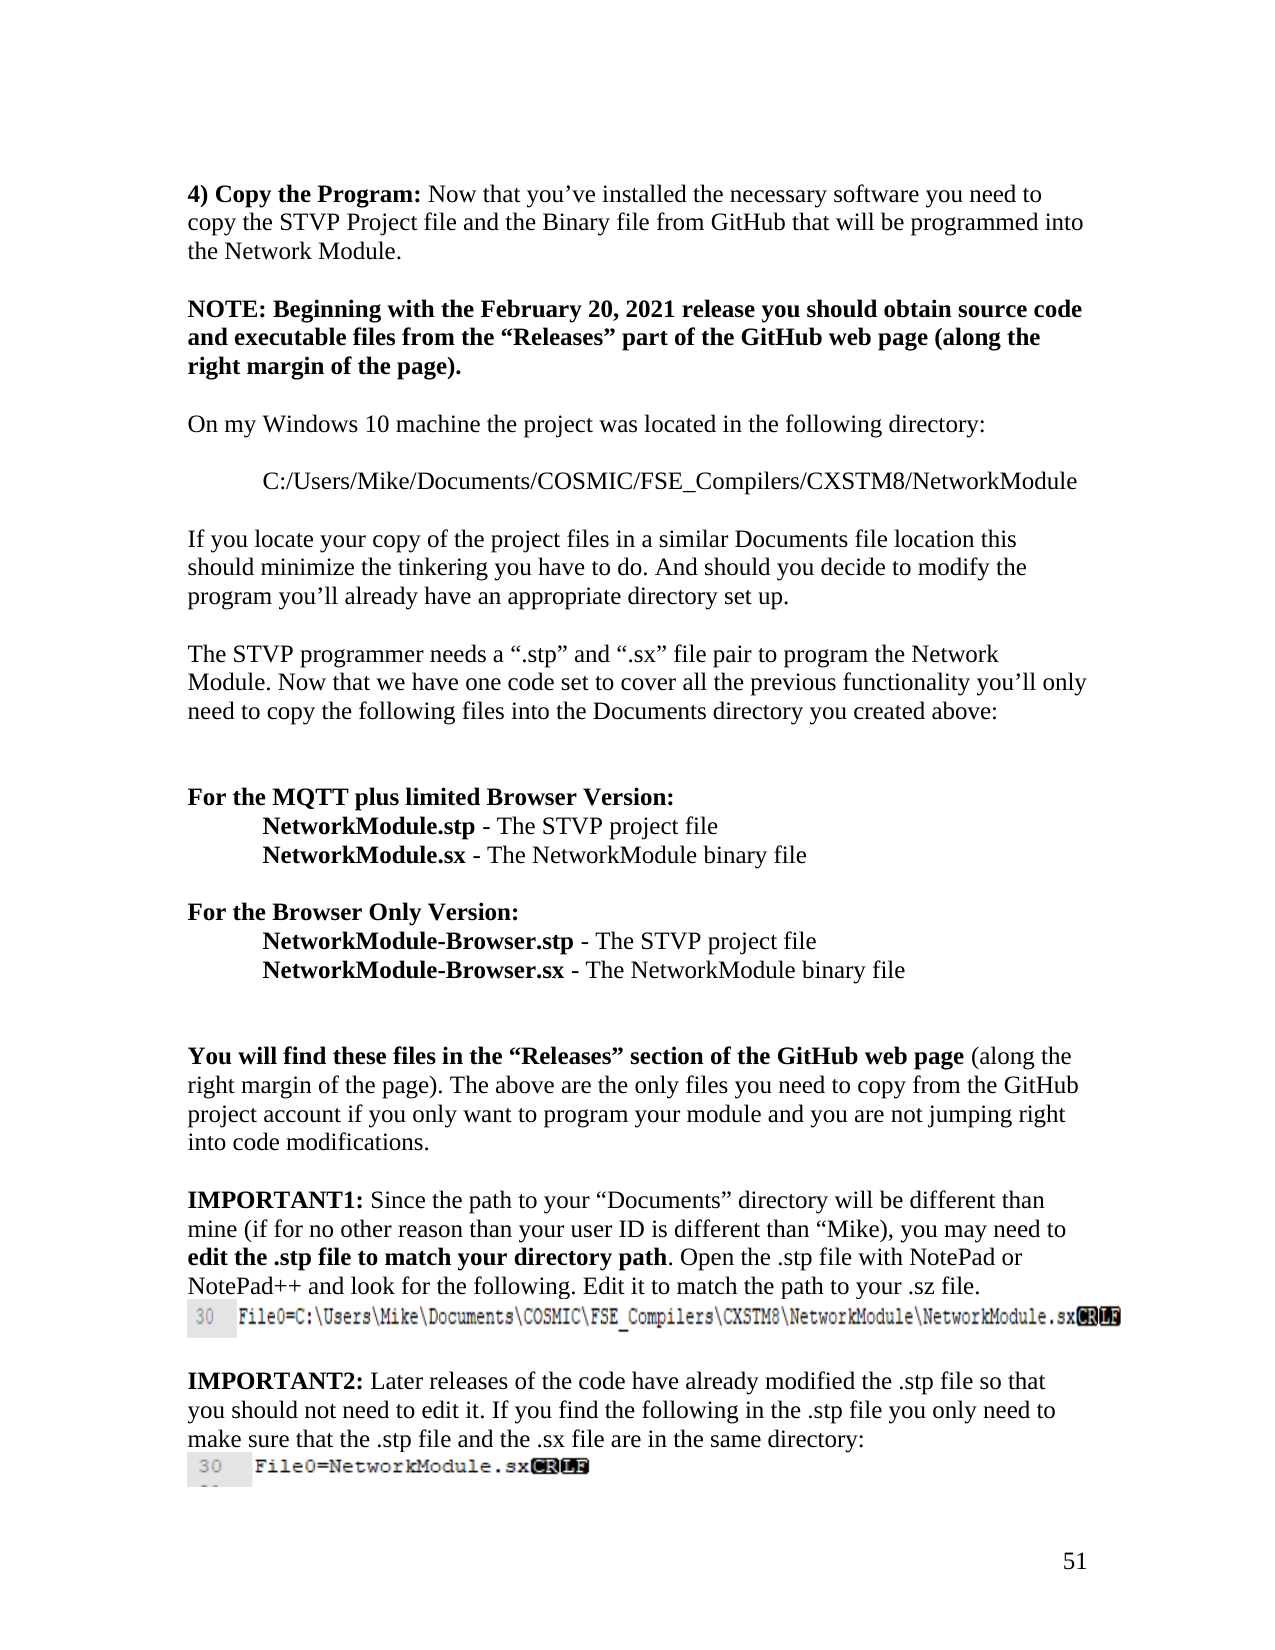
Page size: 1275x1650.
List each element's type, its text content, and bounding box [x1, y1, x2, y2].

text NetworkModule-Browser.stp - The STVP project file [187, 926, 1087, 955]
picture [187, 1452, 608, 1487]
text C:/Users/Mike/Documents/COSMIC/FSE_Compilers/CXSTM8/NetworkModule [262, 466, 1087, 495]
text 4) Copy the Program: Now that you’ve installed the necessary software you need to copy the STVP Project file and the Binary file from GitHub that will be programmed into the Network Module. [187, 179, 1087, 265]
text For the MQTT plus limited Browser Version: [187, 782, 1087, 811]
text IMPORTANT1: Since the path to your “Documents” directory will be different than mine (if for no other reason than your user ID is different than “Mike), you may need to edit the .stp file to match your directory path. Open the .stp file with NotePad or NotePad++ and look for the following. Edit it to match the path to your .sz file. [187, 1185, 1087, 1299]
text The STVP programmer needs a “.stp” and “.sx” file pair to program the Network Module. Now that we have one code set to cover all the previous functionality you’ll only need to copy the following files into the Documents directory you created above: [187, 639, 1087, 725]
text On my Windows 10 machine the project was located in the following directory: [187, 409, 1087, 437]
text If you locate your copy of the project files in a similar Documents file location this should minimize the tinkering you have to do. And should you decide to modify the program you’ll already have an appropriate directory set up. [187, 524, 1087, 610]
picture [187, 1299, 1135, 1338]
text IMPORTANT2: Later releases of the code have already modified the .stp file so that you should not need to edit it. If you find the following in the .stp file you only need to make sure that the .stp file and the .sx file are in the same directory: [187, 1366, 1087, 1487]
text NetworkModule.sx - The NetworkModule binary file [187, 840, 1087, 869]
text NOTE: Beginning with the February 20, 2021 release you should obtain source code and executable files from the “Releases” part of the GitHub web page (along the right margin of the page). [187, 294, 1087, 380]
text You will find these files in the “Releases” section of the GitHub web page (along the right margin of the page). The above are the only files you need to copy from the GitHub project account if you only want to program your module and you are not jumping right into code modifications. [187, 1041, 1087, 1156]
text NetworkModule.stp - The STVP project file [187, 811, 1087, 840]
text For the Browser Only Version: [187, 897, 1087, 926]
text NetworkModule-Browser.sx - The NetworkModule binary file [187, 955, 1087, 984]
